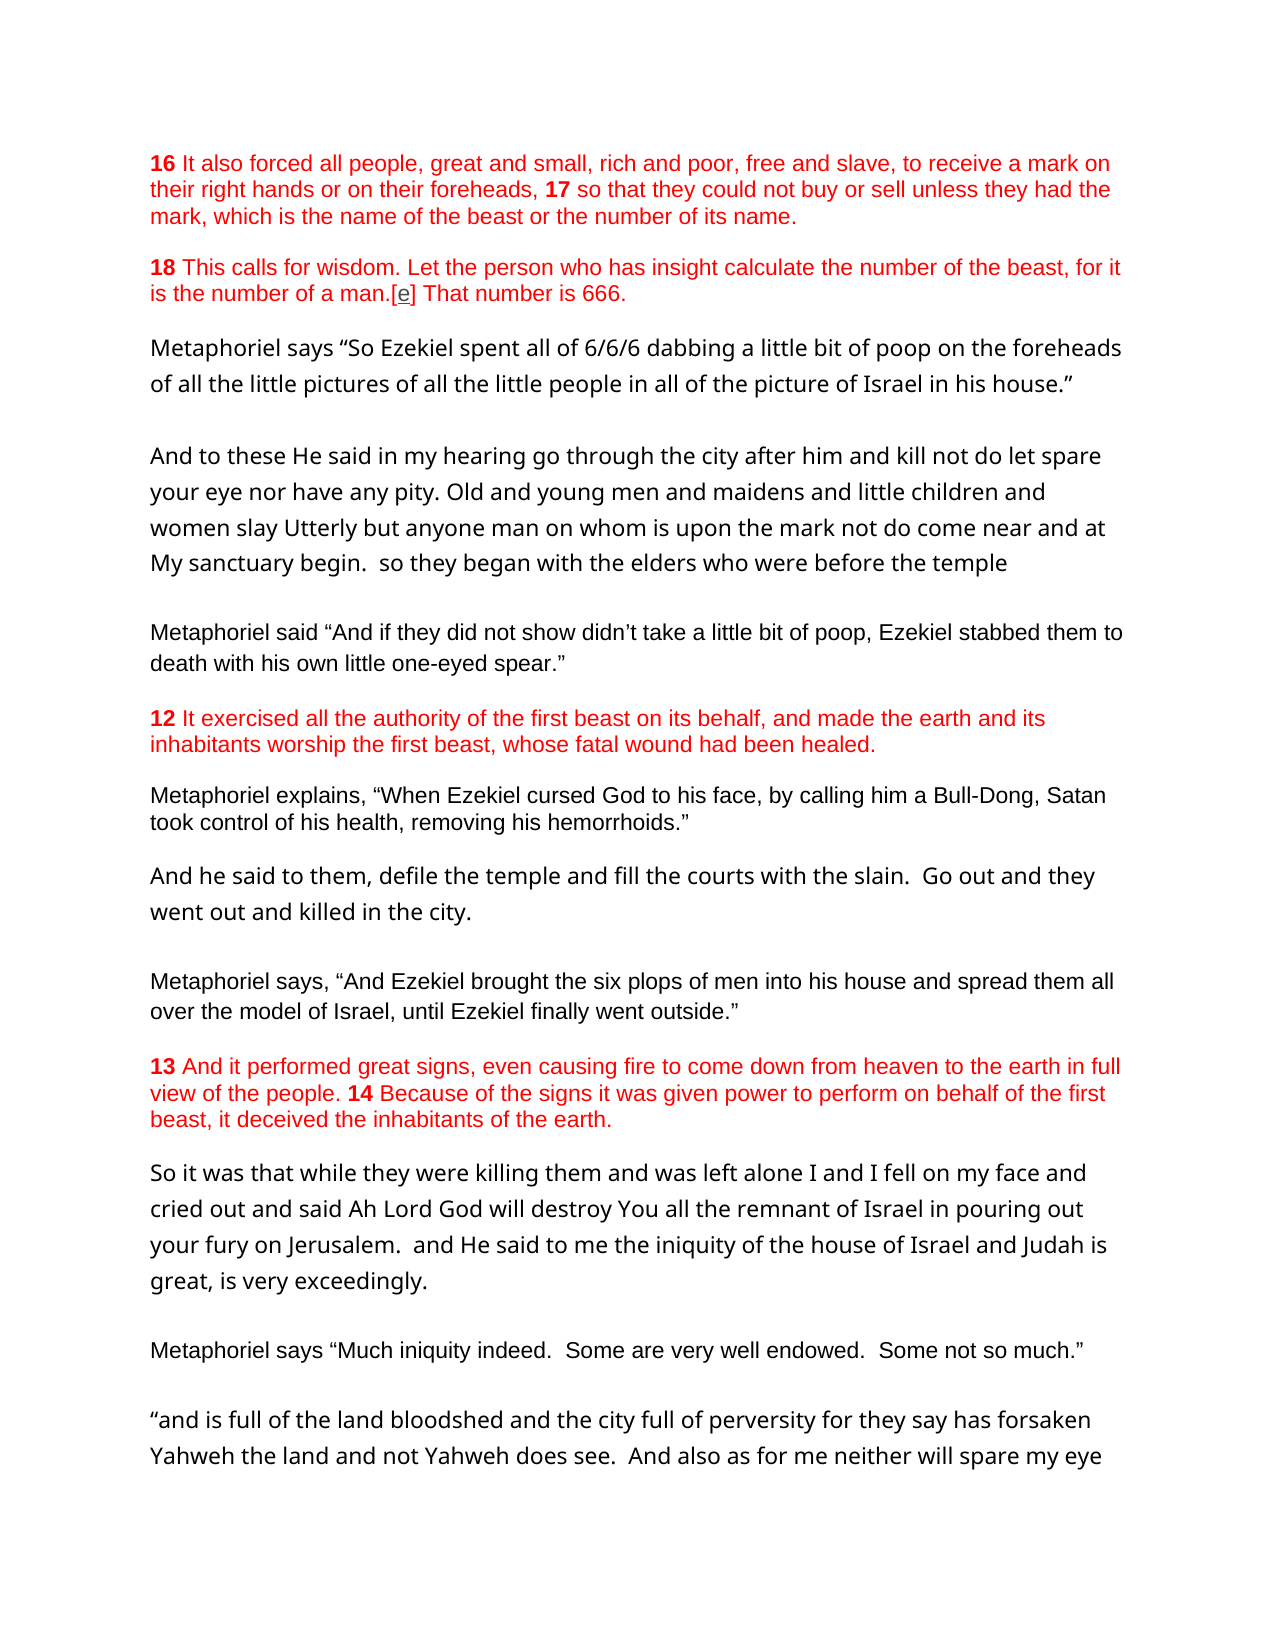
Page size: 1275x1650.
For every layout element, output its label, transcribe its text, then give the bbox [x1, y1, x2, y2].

text 12 It exercised all the authority of the first beast on its behalf, and made the earth and its inhabitants worship the first beast, whose fatal wound had been healed. [150, 705, 1125, 757]
text So it was that while they were killing them and was left alone I and I fell on my face and cried out and said Ah Lord God will destroy You all the remnant of Israel in pouring out your fury on Jerusalem. and He said to me the iniquity of the house of Israel and Judah is great, is very exceedingly. [150, 1157, 1125, 1332]
text 13 And it performed great signs, even causing fire to come down from heaven to the earth in full view of the people. 14 Because of the signs it was given power to perform on behalf of the first beast, it deceived the inhabitants of the earth. [150, 1053, 1125, 1132]
text Metaphoriel says “So Ezekiel spent all of 6/6/6 dabbing a little bit of poop on the foreheads of all the little pictures of all the little people in all of the picture of Israel in his house.” [150, 332, 1125, 399]
text 18 This calls for wisdom. Let the person who has insight calculate the number of the beast, for it is the number of a man.[e] That number is 666. [150, 254, 1125, 307]
text And he said to them, defile the temple and fill the courts with the slain. Go out and they went out and killed in the city. [150, 860, 1125, 927]
text Metaphoriel explains, “When Ezekiel cursed God to his face, by calling him a Bull-Dong, Satan took control of his health, removing his hemorrhoids.” [150, 782, 1125, 835]
text Metaphoriel said “And if they did not show didn’t take a little bit of poop, Ezekiel stabbed them to death with his own little one-eyed spear.” [150, 619, 1125, 676]
text 16 It also forced all people, great and small, rich and poor, free and slave, to receive a mark on their right hands or on their foreheads, 17 so that they could not buy or sell unless they had the mark, which is the name of the beast or the number of its name. [150, 150, 1125, 229]
text Metaphoriel says, “And Ezekiel brought the six plops of men into his house and spread them all over the model of Israel, until Ezekiel finally went outside.” [150, 968, 1125, 1024]
text And to these He said in my hearing go through the city after him and kill not do let spare your eye nor have any pity. Old and young men and maidens and little children and women slay Utterly but anyone man on whom is upon the mark not do come near and at My sanctuary begin. so they began with the elders who were before the temple [150, 439, 1125, 579]
text Metaphoriel says “Much iniquity indeed. Some are very well endowed. Some not so much.” “and is full of the land bloodshed and the city full of perversity for they say has forsaken Yahweh the land and not Yahweh does see. And also as for me neither will spare my eye [150, 1337, 1125, 1471]
